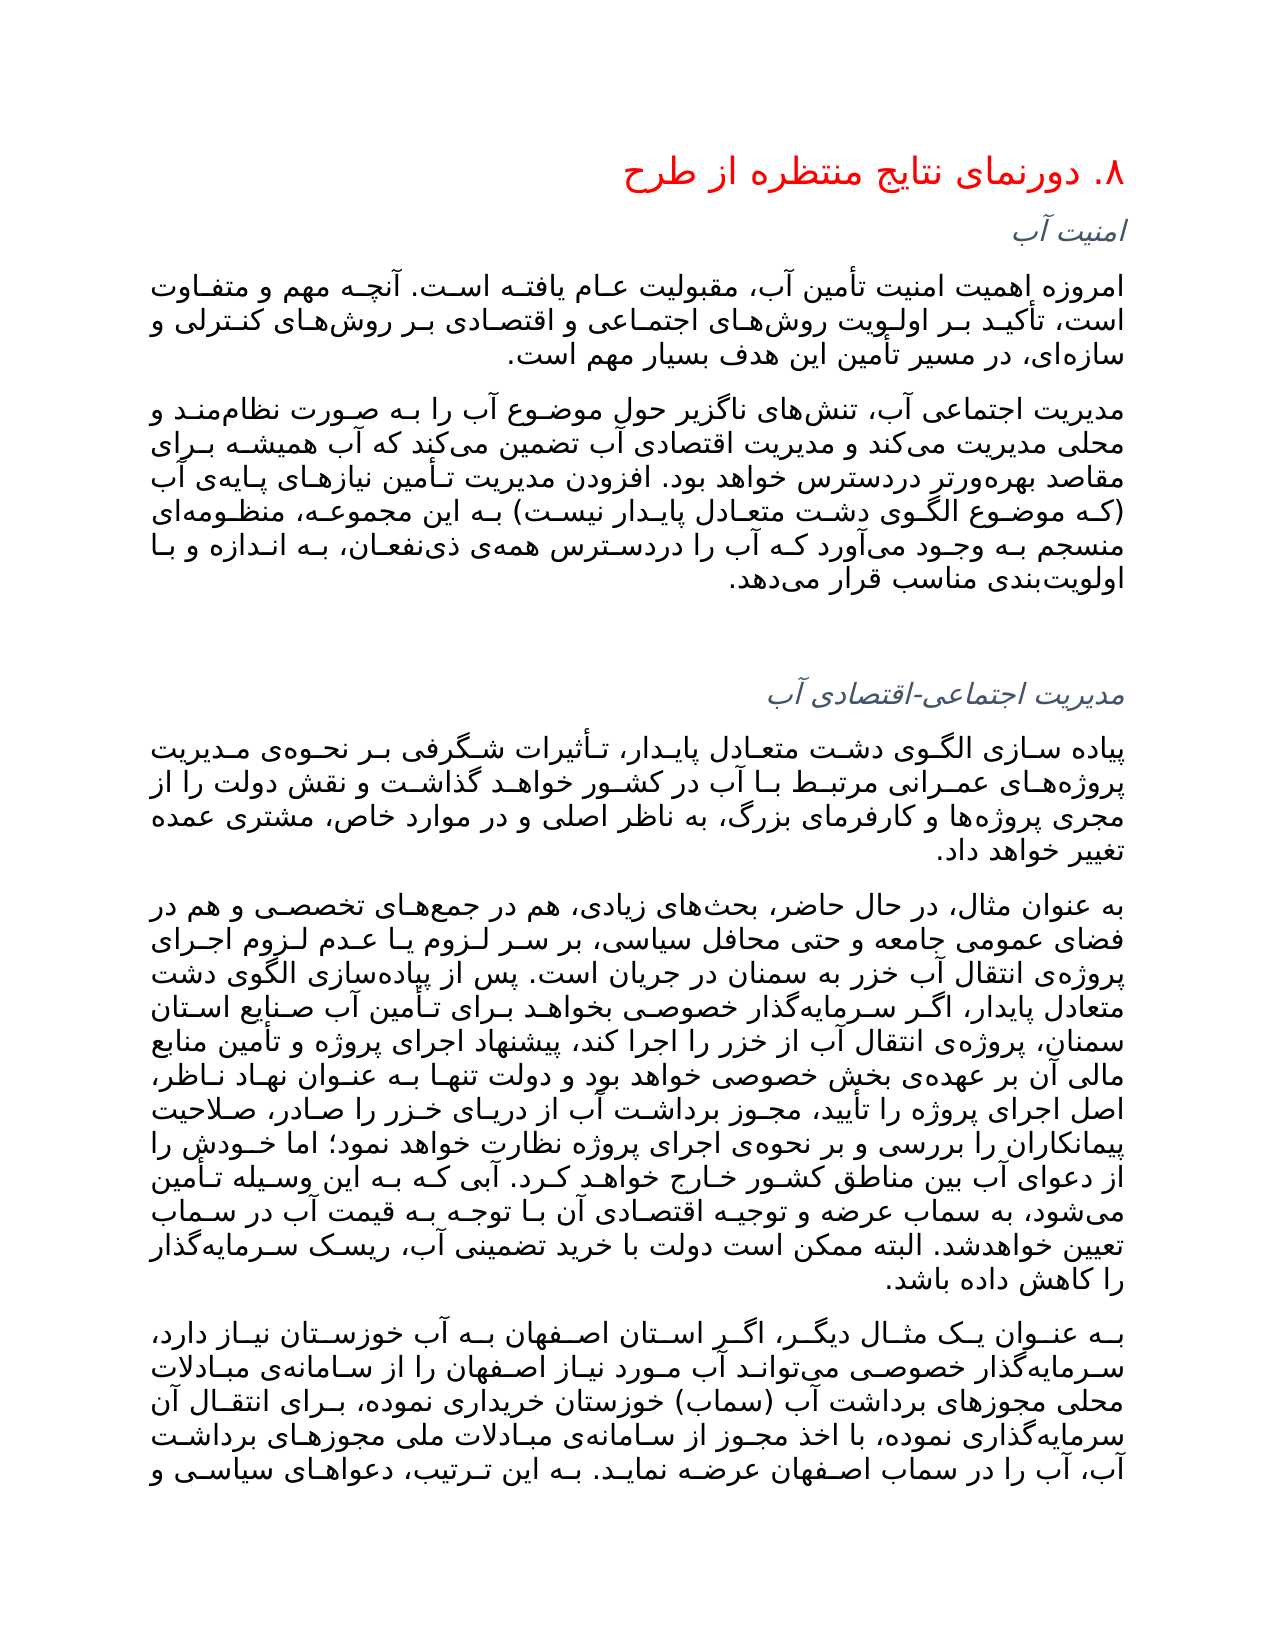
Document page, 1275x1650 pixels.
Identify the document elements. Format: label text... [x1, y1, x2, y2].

text امروزه اهمیت امنیت تأمین آب، مقبولیت عام یافته است. آنچه مهم و متفاوت است، تأکید بر اولویت روش‌های اجتماعی و اقتصادی بر روش‌های کنترلی و سازه‌ای، در مسیر تأمین این هدف بسیار مهم است. [150, 269, 1125, 371]
text به عنوان یک مثال دیگر، اگر استان اصفهان به آب خوزستان نیاز دارد، سرمایه‌گذار خصوصی می‌تواند آب مورد نیاز اصفهان را از سامانه‌ی مبادلات محلی مجوزهای برداشت آب (سماب) خوزستان خریداری نموده، برای انتقال آن سرمایه‌گذاری نموده، با اخذ مجوز از سامانه‌ی مبادلات ملی مجوزهای برداشت آب، آب را در سماب اصفهان عرضه نماید. به این ترتیب، دعواهای سیاسی و تنش‌های اجتماعی فعلی تغییر ماهیت داده، به تفاوت قیمت آب در سماب اصفهان و خوزستان تبدیل می‌شود. [150, 1317, 1125, 1487]
subtitle امنیت آب [150, 214, 1125, 248]
subtitle ۸. دورنمای نتایج منتظره از طرح [150, 150, 1125, 194]
text مدیریت اجتماعی آب، تنش‌های ناگزیر حول موضوع آب را به صورت نظام‌مند و محلی مدیریت می‌کند و مدیریت اقتصادی آب تضمین می‌کند که آب همیشه برای مقاصد بهره‌ورتر دردسترس خواهد بود. افزودن مدیریت تأمین نیازهای پایه‌ی آب (که موضوع الگوی دشت متعادل پایدار نیست) به این مجموعه، منظومه‌ای منسجم به وجود می‌آورد که آب را دردسترس همه‌ی ذی‌نفعان، به اندازه و با اولویت‌بندی مناسب قرار می‌دهد. [150, 392, 1125, 596]
subtitle مدیریت اجتماعی-اقتصادی آب [150, 677, 1125, 711]
text به عنوان مثال، در حال حاضر، بحث‌های زیادی، هم در جمع‌های تخصصی و هم در فضای عمومی جامعه و حتی محافل سیاسی، بر سر لزوم یا عدم لزوم اجرای پروژه‌ی انتقال آب خزر به سمنان در جریان است. پس از پیاده‌سازی الگوی دشت متعادل پایدار، اگر سرمایه‌گذار خصوصی بخواهد برای تأمین آب صنایع استان سمنان، پروژه‌ی انتقال آب از خزر را اجرا کند، پیشنهاد اجرای پروژه و تأمین منابع مالی آن بر عهده‌ی بخش خصوصی خواهد بود و دولت تنها به عنوان نهاد ناظر، اصل اجرای پروژه را تأیید، مجوز برداشت آب از دریای خزر را صادر، صلاحیت پیمانکاران را بررسی و بر نحوه‌ی اجرای پروژه نظارت خواهد نمود؛ اما خودش را از دعوای آب بین مناطق کشور خارج خواهد کرد. آبی که به این وسیله تأمین می‌شود، به سماب عرضه و توجیه اقتصادی آن با توجه به قیمت آب در سماب تعیین خواهدشد. البته ممکن است دولت با خرید تضمینی آب، ریسک سرمایه‌گذار را کاهش داده باشد. [150, 888, 1125, 1296]
text پیاده سازی الگوی دشت متعادل پایدار، تأثیرات شگرفی بر نحوه‌ی مدیریت پروژه‌های عمرانی مرتبط با آب در کشور خواهد گذاشت و نقش دولت را از مجری پروژه‌ها و کارفرمای بزرگ، به ناظر اصلی و در موارد خاص، مشتری عمده تغییر خواهد داد. [150, 732, 1125, 868]
